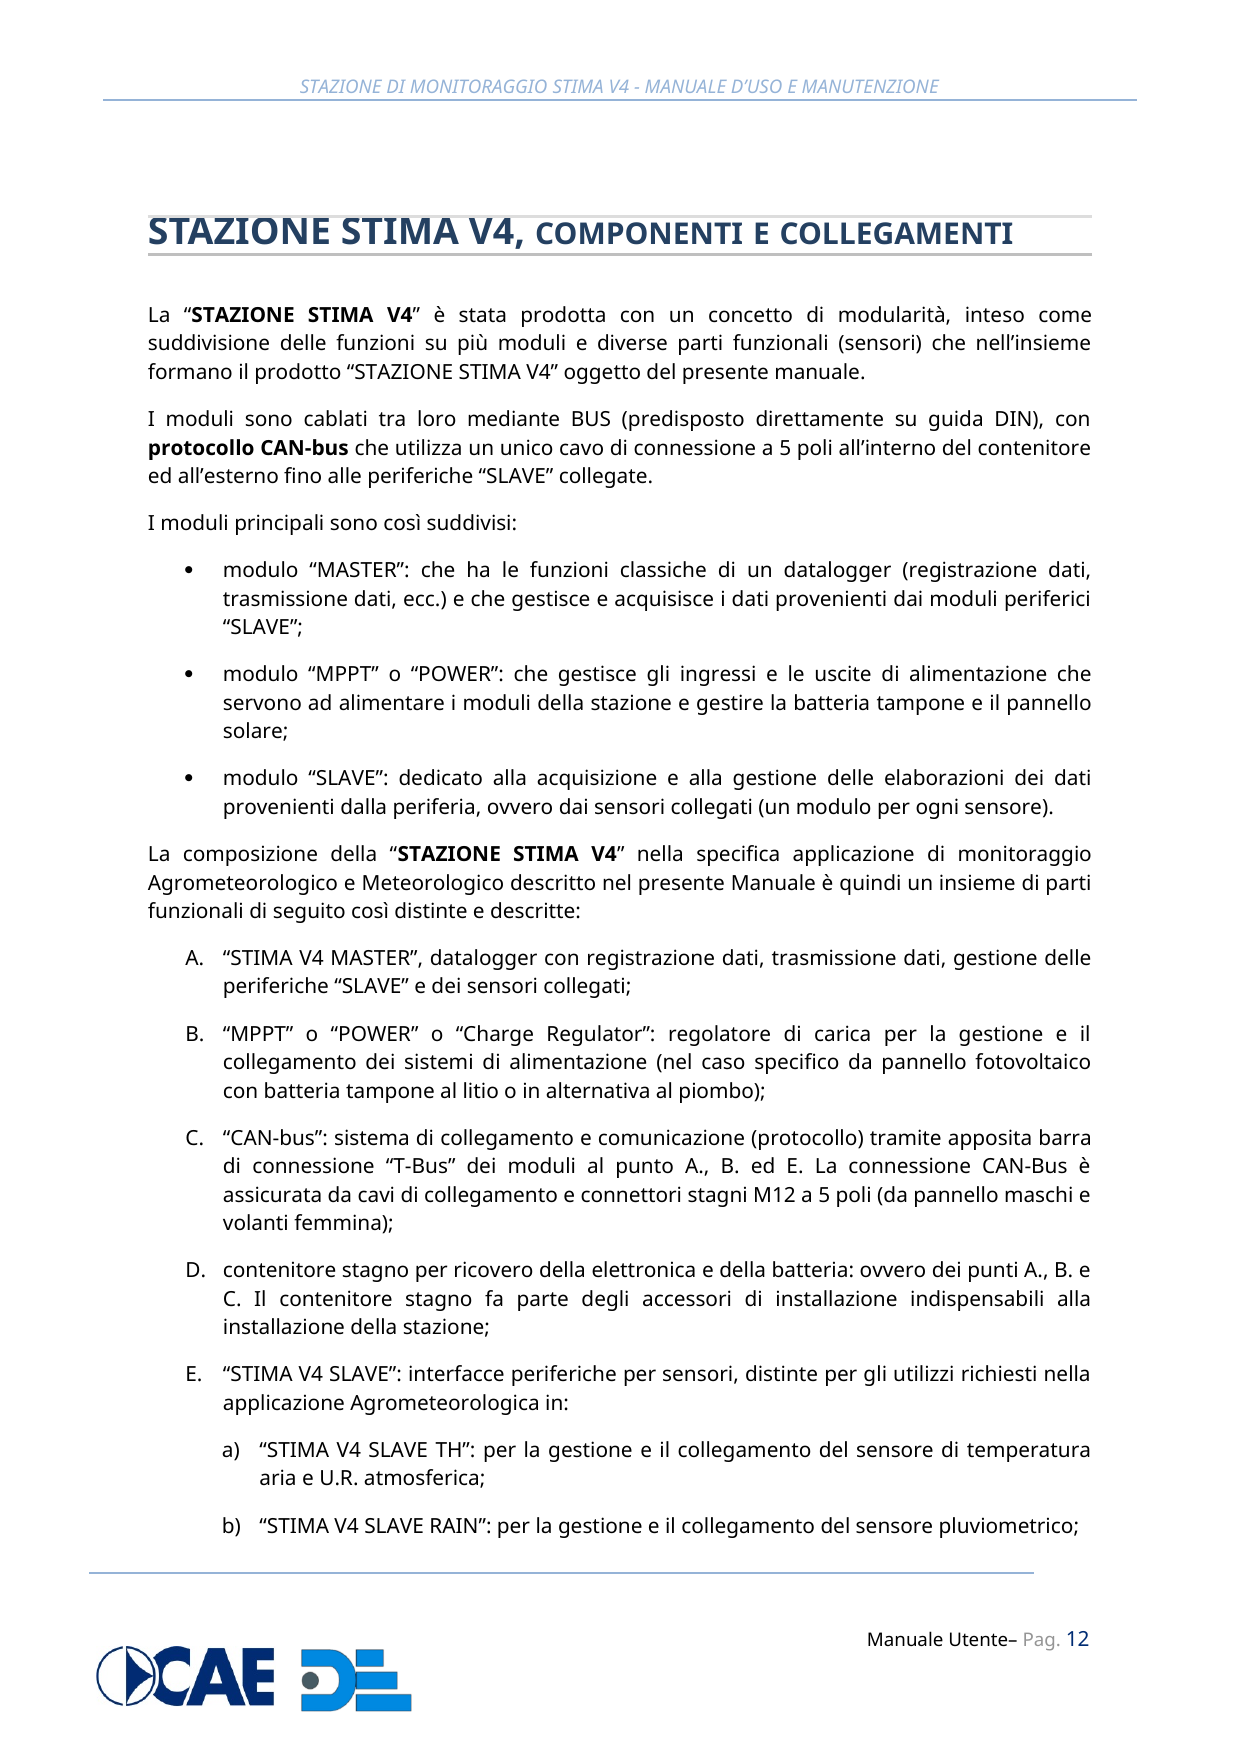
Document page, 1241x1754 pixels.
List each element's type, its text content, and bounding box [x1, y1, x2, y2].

list “STIMA V4 MASTER”, datalogger con registrazione dati, trasmissione dati, gestione delle periferiche “SLAVE” e dei sensori collegati; [185, 943, 1092, 1000]
list modulo “SLAVE”: dedicato alla acquisizione e alla gestione delle elaborazioni dei dati provenienti dalla periferia, ovvero dai sensori collegati (un modulo per ogni sensore). [185, 763, 1092, 820]
text I moduli sono cablati tra loro mediante BUS (predisposto direttamente su guida DIN), con protocollo CAN-bus che utilizza un unico cavo di connessione a 5 poli all’interno del contenitore ed all’esterno fino alle periferiche “SLAVE” collegate. [148, 404, 1092, 489]
text La “STAZIONE STIMA V4” è stata prodotta con un concetto di modularità, inteso come suddivisione delle funzioni su più moduli e diverse parti funzionali (sensori) che nell’insieme formano il prodotto “STAZIONE STIMA V4” oggetto del presente manuale. [148, 300, 1092, 385]
list “STIMA V4 SLAVE RAIN”: per la gestione e il collegamento del sensore pluviometrico; [222, 1511, 1092, 1539]
list “STIMA V4 SLAVE TH”: per la gestione e il collegamento del sensore di temperatura aria e U.R. atmosferica; [222, 1435, 1092, 1492]
subtitle STAZIONE STIMA V4, componenti e collegamenti [148, 218, 1092, 253]
list “STIMA V4 SLAVE”: interfacce periferiche per sensori, distinte per gli utilizzi richiesti nella applicazione Agrometeorologica in: [185, 1359, 1092, 1416]
text I moduli principali sono così suddivisi: [148, 508, 1092, 537]
list “MPPT” o “POWER” o “Charge Regulator”: regolatore di carica per la gestione e il collegamento dei sistemi di alimentazione (nel caso specifico da pannello fotovoltaico con batteria tampone al litio o in alternativa al piombo); [185, 1019, 1092, 1104]
text La composizione della “STAZIONE STIMA V4” nella specifica applicazione di monitoraggio Agrometeorologico e Meteorologico descritto nel presente Manuale è quindi un insieme di parti funzionali di seguito così distinte e descritte: [148, 839, 1092, 924]
list modulo “MPPT” o “POWER”: che gestisce gli ingressi e le uscite di alimentazione che servono ad alimentare i moduli della stazione e gestire la batteria tampone e il pannello solare; [185, 659, 1092, 745]
list “CAN-bus”: sistema di collegamento e comunicazione (protocollo) tramite apposita barra di connessione “T-Bus” dei moduli al punto A., B. ed E. La connessione CAN-Bus è assicurata da cavi di collegamento e connettori stagni M12 a 5 poli (da pannello maschi e volanti femmina); [185, 1123, 1092, 1237]
list modulo “MASTER”: che ha le funzioni classiche di un datalogger (registrazione dati, trasmissione dati, ecc.) e che gestisce e acquisisce i dati provenienti dai moduli periferici “SLAVE”; [185, 555, 1092, 641]
list contenitore stagno per ricovero della elettronica e della batteria: ovvero dei punti A., B. e C. Il contenitore stagno fa parte degli accessori di installazione indispensabili alla installazione della stazione; [185, 1255, 1092, 1341]
